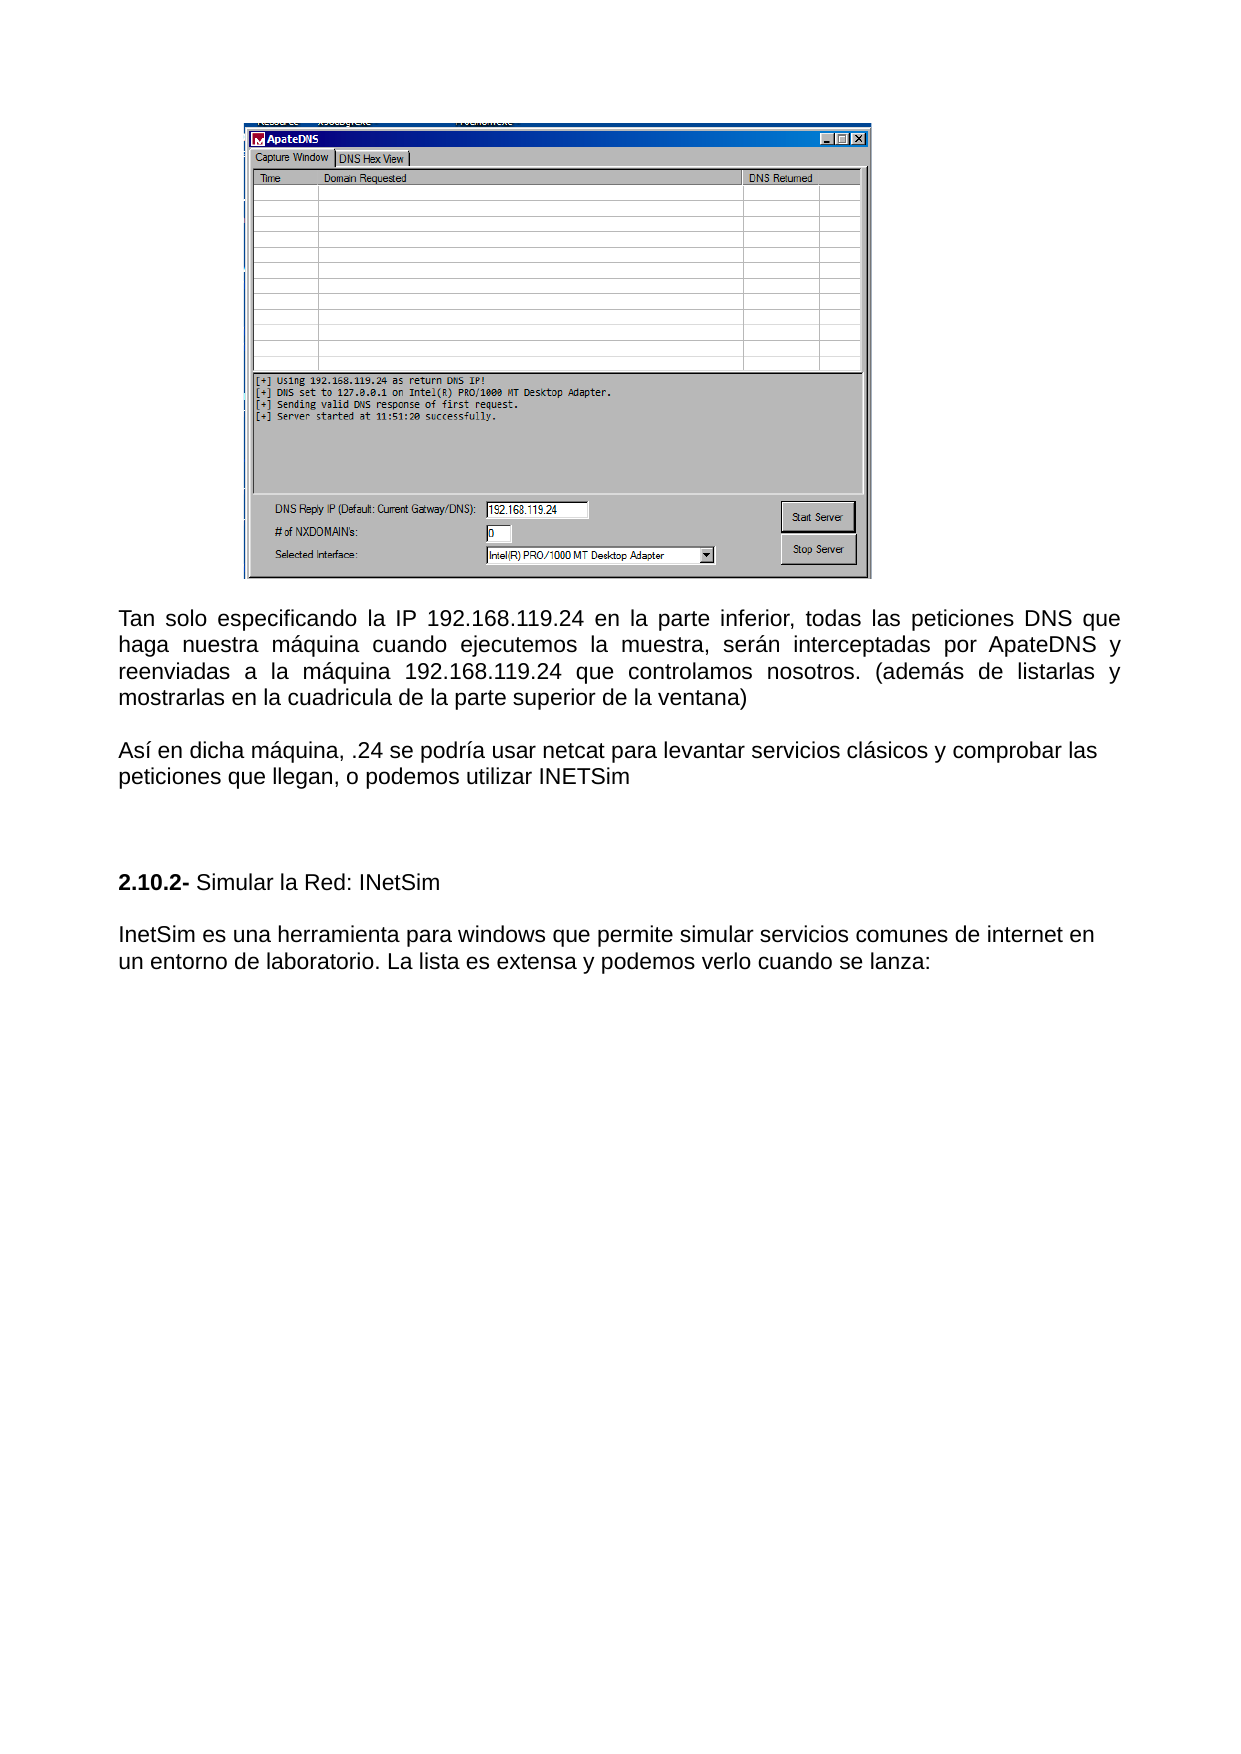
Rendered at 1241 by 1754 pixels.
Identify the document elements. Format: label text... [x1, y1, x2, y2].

picture [243, 123, 872, 579]
text Así en dicha máquina, .24 se podría usar netcat para levantar servicios clásicos y comprobar las peticiones que llegan, o podemos utilizar INETSim [118, 737, 1122, 789]
text InetSim es una herramienta para windows que permite simular servicios comunes de internet en un entorno de laboratorio. La lista es extensa y podemos verlo cuando se lanza: [118, 921, 1122, 974]
text 2.10.2- Simular la Red: INetSim [118, 869, 1122, 895]
text Tan solo especificando la IP 192.168.119.24 en la parte inferior, todas las peticiones DNS que haga nuestra máquina cuando ejecutemos la muestra, serán interceptadas por ApateDNS y reenviadas a la máquina 192.168.119.24 que controlamos nosotros. (además de listarlas y mostrarlas en la cuadricula de la parte superior de la ventana) [118, 605, 1122, 711]
